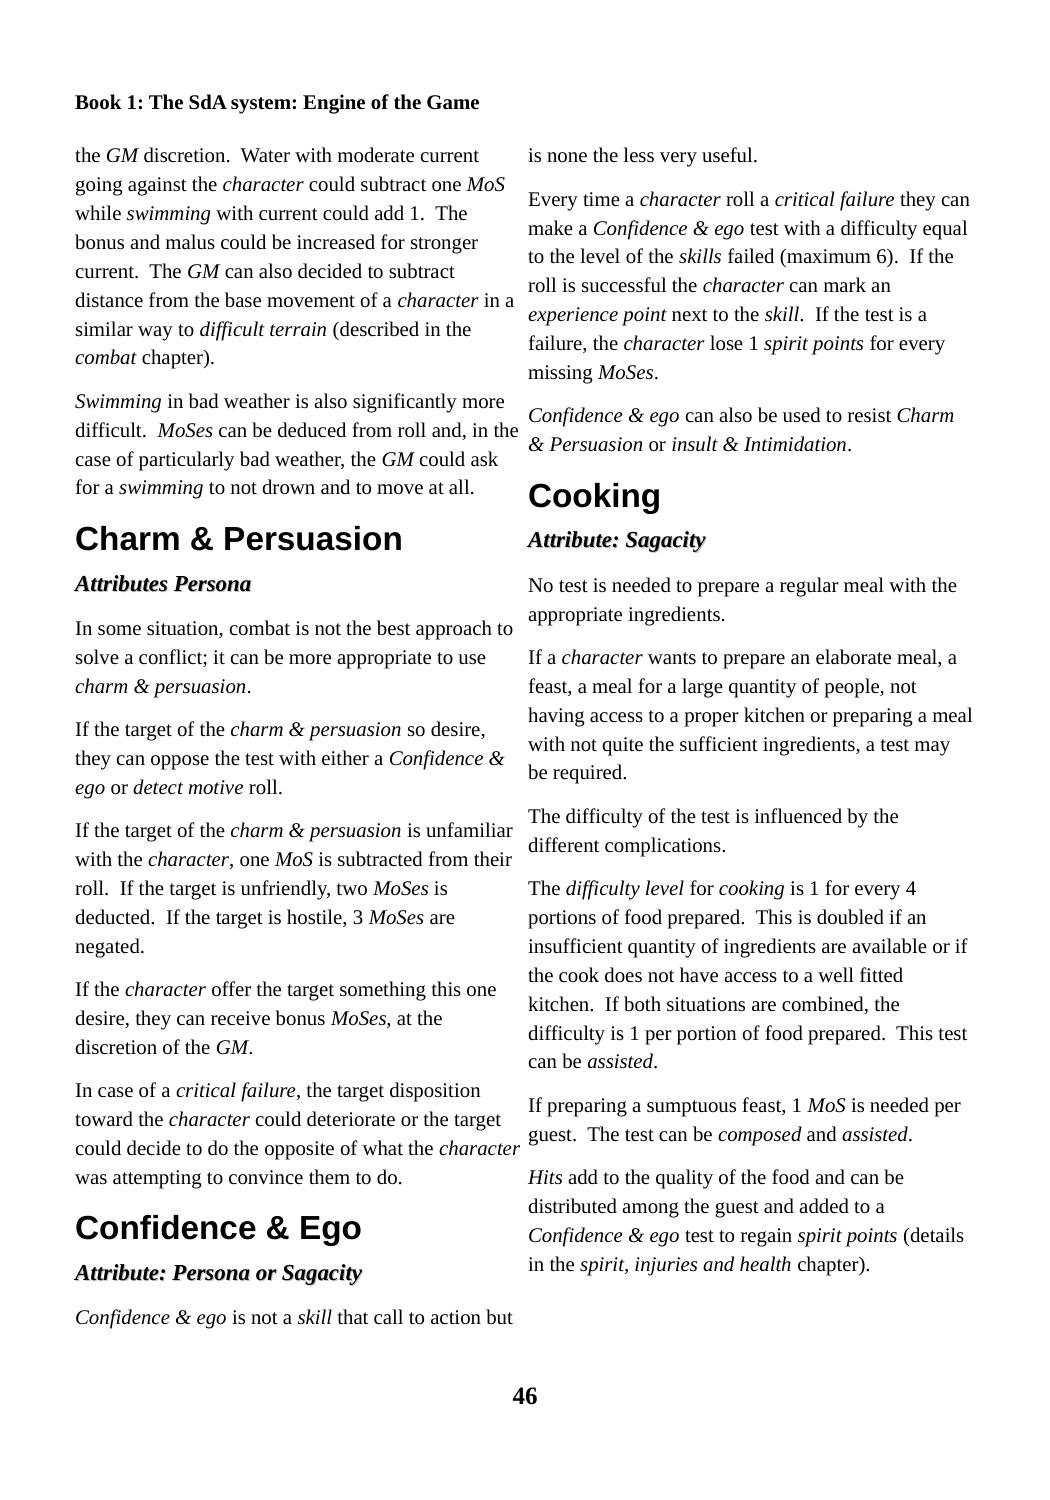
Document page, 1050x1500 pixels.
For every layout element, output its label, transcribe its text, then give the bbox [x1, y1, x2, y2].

text Every time a character roll a critical failure they can make a Confidence & ego test with a difficulty equal to the level of the skills failed (maximum 6). If the roll is successful the character can mark an experience point next to the skill. If the test is a failure, the character lose 1 spirit points for every missing MoSes. [528, 187, 975, 384]
text The difficulty of the test is influenced by the different complications. [528, 804, 975, 857]
text Hits add to the quality of the food and can be distributed among the guest and added to a Confidence & ego test to regain spirit points (details in the spirit, injuries and health chapter). [528, 1165, 975, 1276]
text Attribute: Sagacity [528, 527, 975, 553]
text In case of a critical failure, the target disposition toward the character could deteriorate or the target could decide to do the opposite of what the character was attempting to convince them to do. [75, 1078, 522, 1189]
text the GM discretion. Water with moderate current going against the character could subtract one MoS while swimming with current could add 1. The bonus and malus could be increased for stronger current. The GM can also decided to subtract distance from the base movement of a character in a similar way to difficult terrain (described in the combat chapter). [75, 143, 522, 369]
text If the target of the charm & persuasion is unfamiliar with the character, one MoS is subtracted from their roll. If the target is unfriendly, two MoSes is deducted. If the target is hostile, 3 MoSes are negated. [75, 818, 522, 958]
text Swimming in bad weather is also significantly more difficult. MoSes can be deduced from roll and, in the case of particularly bad weather, the GM could ask for a swimming to not drown and to move at all. [75, 389, 522, 499]
subtitle Cooking [528, 476, 975, 514]
text The difficulty level for cooking is 1 for every 4 portions of food prepared. This is doubled if an insufficient quantity of ingredients are available or if the cook does not have access to a well fitted kitchen. If both situations are combined, the difficulty is 1 per portion of food prepared. This test can be assisted. [528, 876, 975, 1073]
text Confidence & ego is not a skill that call to action but [75, 1305, 522, 1329]
text If the character offer the target something this one desire, they can receive bonus MoSes, at the discretion of the GM. [75, 977, 522, 1059]
subtitle Confidence & Ego [75, 1208, 522, 1247]
text In some situation, combat is not the best approach to solve a conflict; it can be more appropriate to use charm & persuasion. [75, 616, 522, 698]
text No test is needed to prepare a regular meal with the appropriate ingredients. [528, 573, 975, 626]
text Confidence & ego can also be used to resist Charm & Persuasion or insult & Intimidation. [528, 403, 975, 456]
text If preparing a sumptuous feast, 1 MoS is needed per guest. The test can be composed and assisted. [528, 1093, 975, 1146]
text If the target of the charm & persuasion so desire, they can oppose the test with either a Confidence & ego or detect motive roll. [75, 717, 522, 799]
text If a character wants to prepare an elaborate meal, a feast, a meal for a large quantity of people, not having access to a proper kitchen or preparing a meal with not quite the sufficient ingredients, a test may be required. [528, 645, 975, 784]
text Attribute: Persona or Sagacity [75, 1259, 522, 1285]
text is none the less very useful. [528, 143, 975, 167]
text Attributes Persona [75, 570, 522, 596]
subtitle Charm & Persuasion [75, 519, 522, 557]
